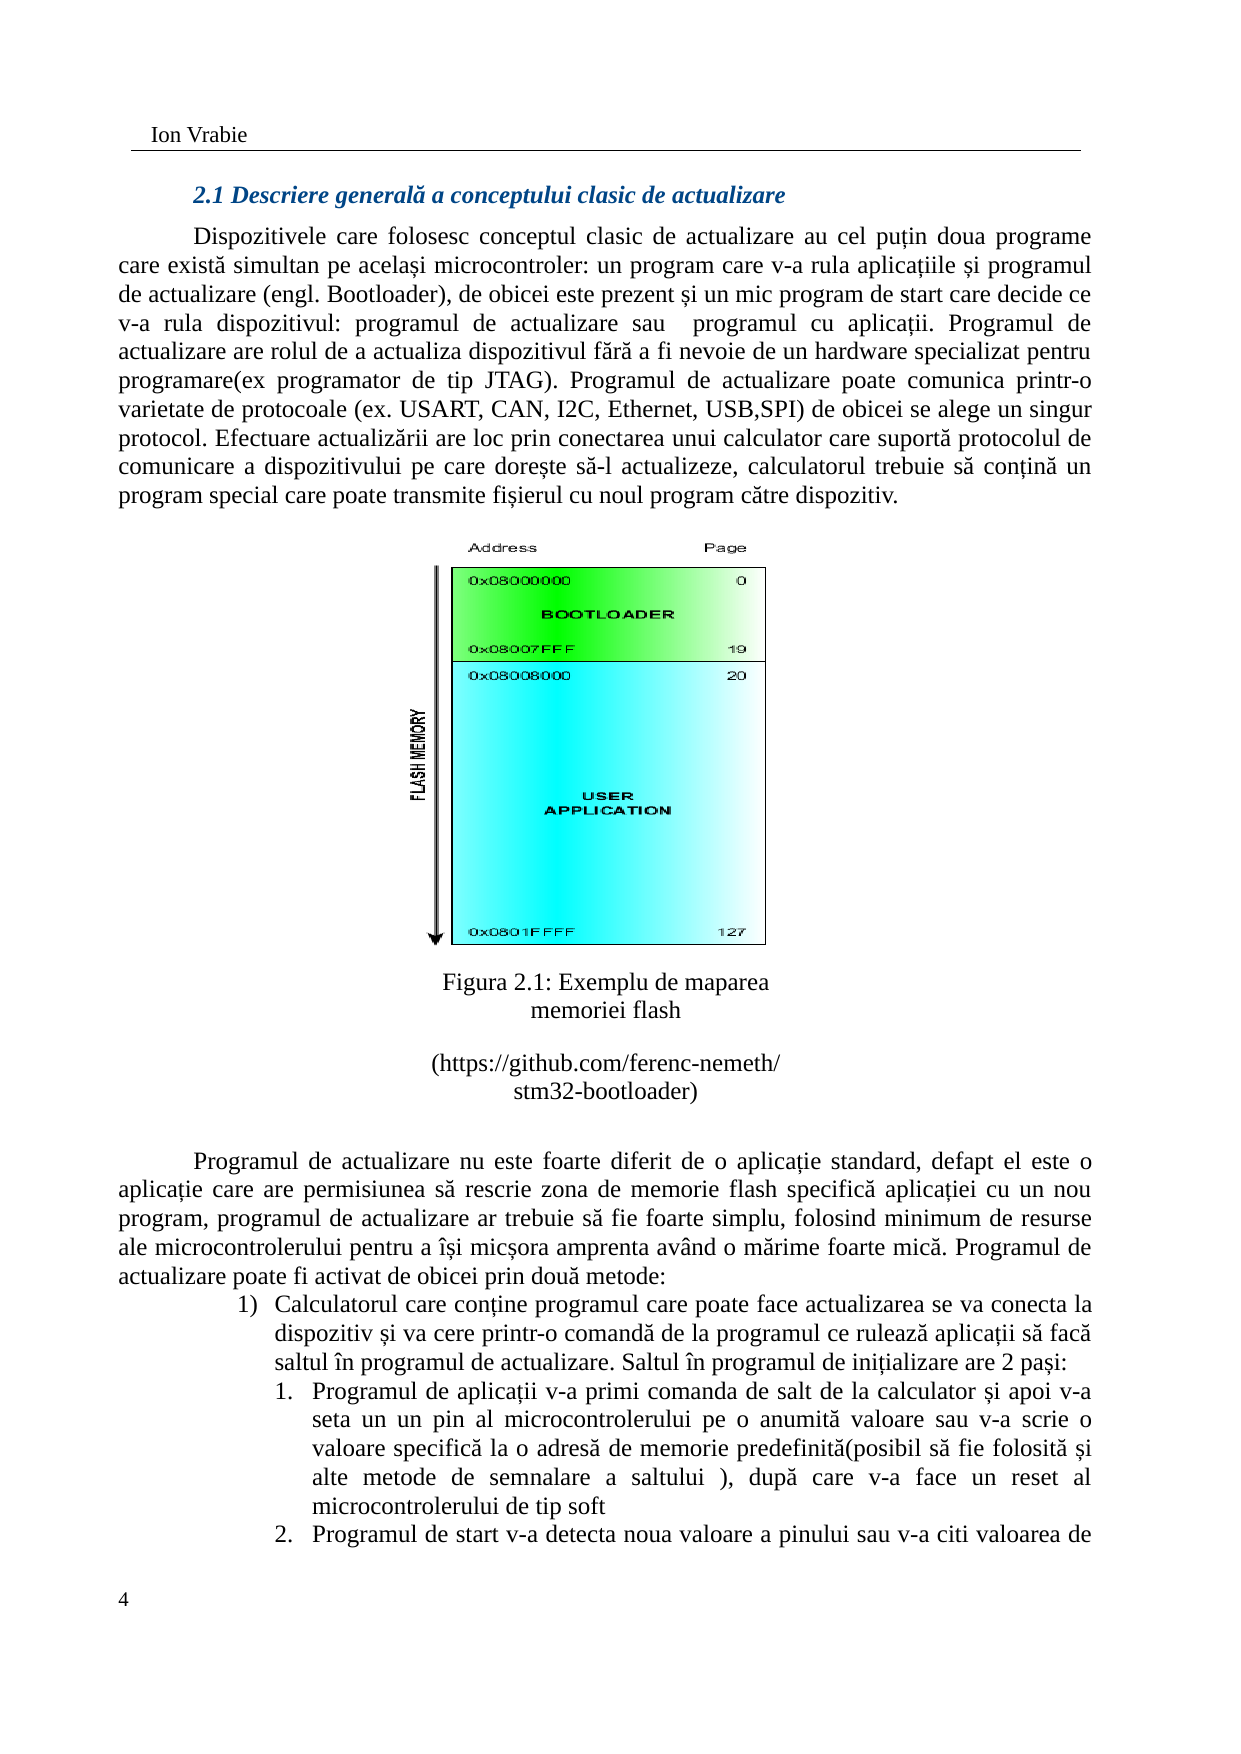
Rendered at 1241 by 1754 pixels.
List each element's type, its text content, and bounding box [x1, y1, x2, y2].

text Programul de actualizare nu este foarte diferit de o aplicație standard, defapt el este o aplicație care are permisiunea să rescrie zona de memorie flash specifică aplicației cu un nou program, programul de actualizare ar trebuie să fie foarte simplu, folosind minimum de resurse ale microcontrolerului pentru a își micșora amprenta având o mărime foarte mică. Programul de actualizare poate fi activat de obicei prin două metode: [118, 1146, 1093, 1289]
list Calculatorul care conține programul care poate face actualizarea se va conecta la dispozitiv și va cere printr-o comandă de la programul ce rulează aplicații să facă saltul în programul de actualizare. Saltul în programul de inițializare are 2 pași: [237, 1289, 1093, 1376]
picture [400, 520, 812, 962]
list Programul de start v-a detecta noua valoare a pinului sau v-a citi valoarea de [274, 1519, 1093, 1548]
text Figura 2.1: Exemplu de maparea memoriei flash [400, 962, 811, 1024]
text (https://github.com/ferenc-nemeth/stm32-bootloader) [400, 1048, 811, 1105]
subtitle 2.1 Descriere generală a conceptului clasic de actualizare [118, 180, 1093, 209]
text Dispozitivele care folosesc conceptul clasic de actualizare au cel puțin doua programe care există simultan pe același microcontroler: un program care v-a rula aplicațiile și programul de actualizare (engl. Bootloader), de obicei este prezent și un mic program de start care decide ce v-a rula dispozitivul: programul de actualizare sau programul cu aplicații. Programul de actualizare are rolul de a actualiza dispozitivul fără a fi nevoie de un hardware specializat pentru programare(ex programator de tip JTAG). Programul de actualizare poate comunica printr-o varietate de protocoale (ex. USART, CAN, I2C, Ethernet, USB,SPI) de obicei se alege un singur protocol. Efectuare actualizării are loc prin conectarea unui calculator care suportă protocolul de comunicare a dispozitivului pe care dorește să-l actualizeze, calculatorul trebuie să conțină un program special care poate transmite fișierul cu noul program către dispozitiv. [118, 221, 1093, 509]
list Programul de aplicații v-a primi comanda de salt de la calculator și apoi v-a seta un un pin al microcontrolerului pe o anumită valoare sau v-a scrie o valoare specifică la o adresă de memorie predefinită(posibil să fie folosită și alte metode de semnalare a saltului ), după care v-a face un reset al microcontrolerului de tip soft [274, 1376, 1093, 1519]
